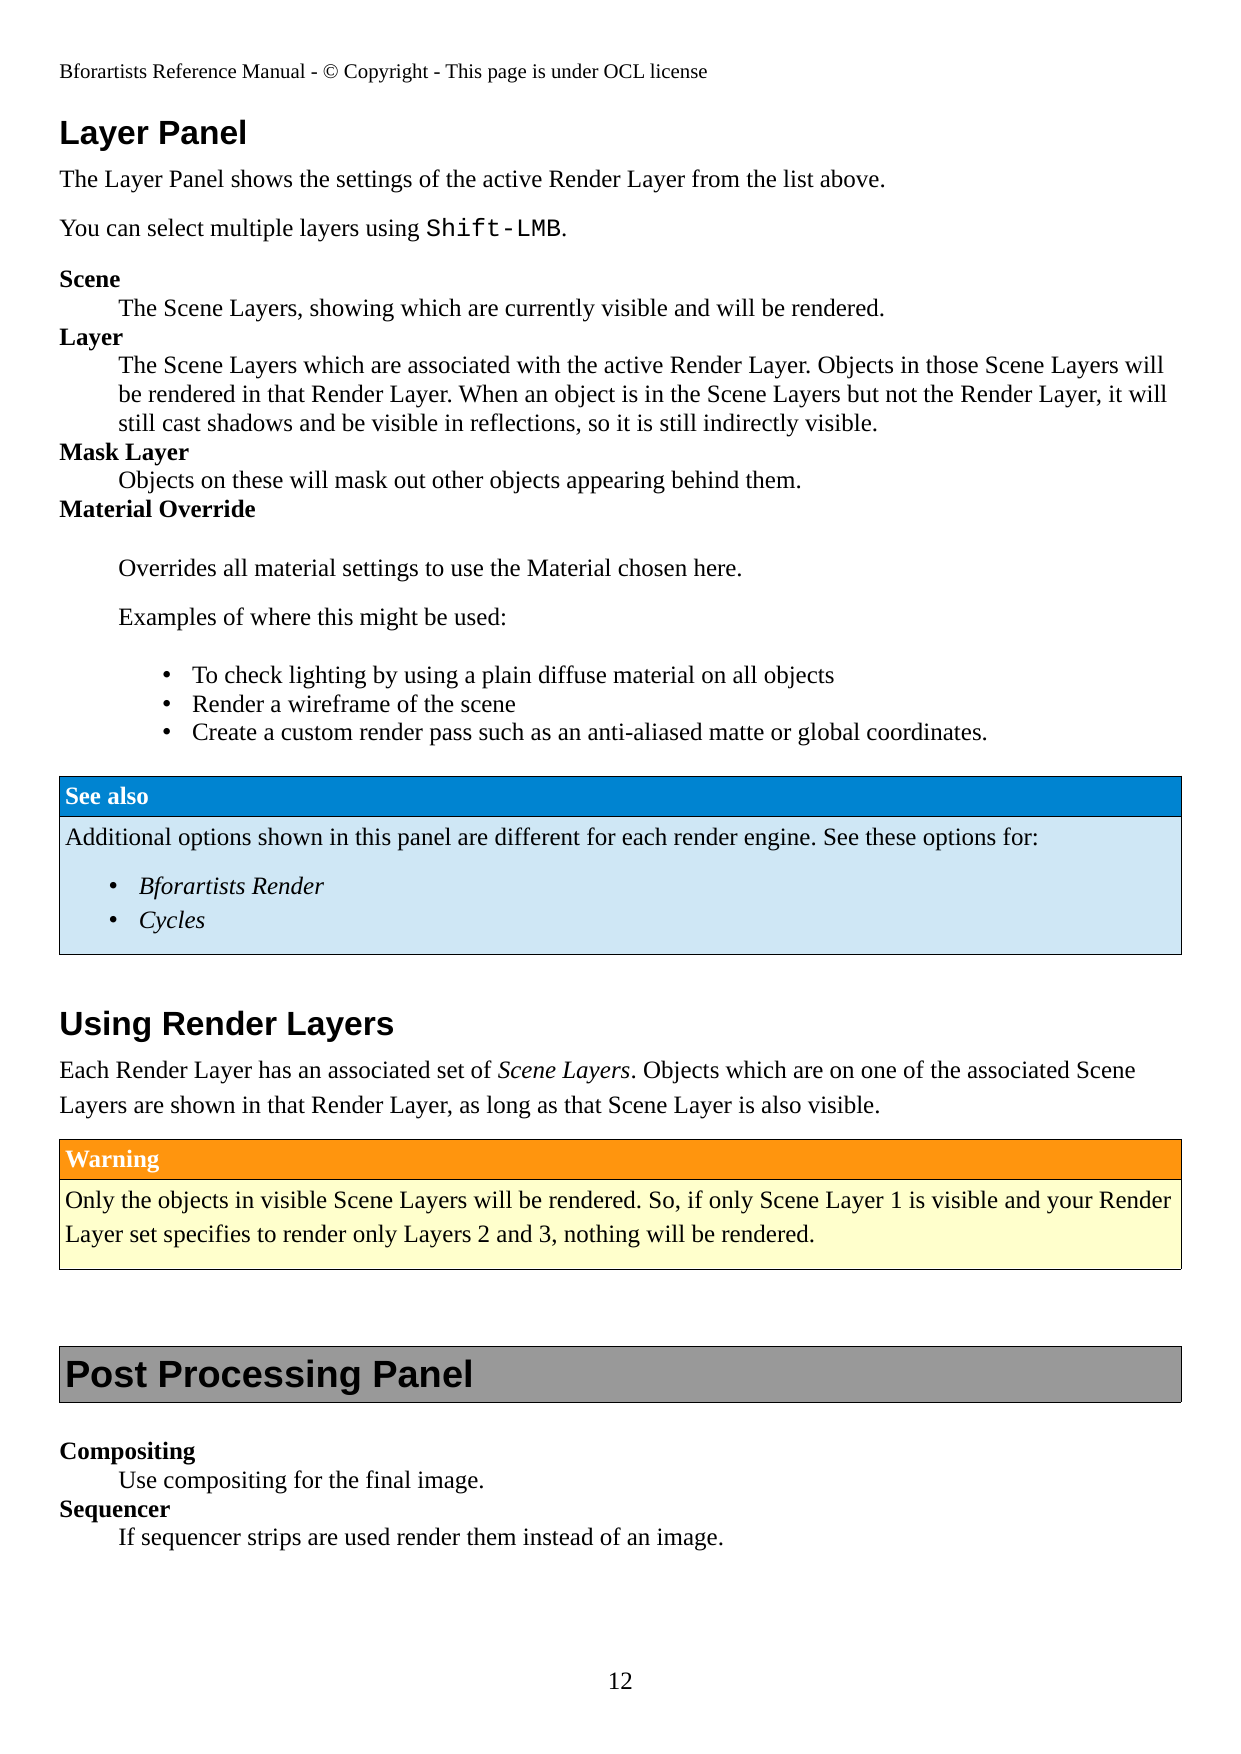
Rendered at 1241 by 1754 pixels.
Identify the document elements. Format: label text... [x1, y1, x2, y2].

list Examples of where this might be used: [118, 602, 1181, 630]
table_header Post Processing Panel [60, 1347, 1181, 1402]
subtitle Compositing [59, 1436, 1181, 1465]
subtitle Mask Layer [59, 437, 1181, 466]
list To check lighting by using a plain diffuse material on all objects [162, 660, 1181, 689]
subtitle Layer [59, 322, 1181, 351]
table_header Warning [60, 1140, 1181, 1179]
subtitle Using Render Layers [59, 1004, 1181, 1043]
text Overrides all material settings to use the Material chosen here. [118, 553, 1181, 581]
text The Layer Panel shows the settings of the active Render Layer from the list above. [59, 164, 1181, 192]
subtitle Layer Panel [59, 113, 1181, 151]
list Objects on these will mask out other objects appearing behind them. [118, 466, 1181, 494]
list The Scene Layers which are associated with the active Render Layer. Objects in those Scene Layers will be rendered in that Render Layer. When an object is in the Scene Layers but not the Render Layer, it will still cast shadows and be visible in reflections, so it is still indirectly visible. [118, 351, 1181, 437]
text Each Render Layer has an associated set of Scene Layers. Objects which are on one of the associated Scene Layers are shown in that Render Layer, as long as that Scene Layer is also visible. [59, 1055, 1181, 1118]
subtitle Scene [59, 264, 1181, 293]
list Render a wireframe of the scene [162, 689, 1181, 717]
subtitle Sequencer [59, 1494, 1181, 1522]
list Use compositing for the final image. [118, 1465, 1181, 1494]
table_cell Additional options shown in this panel are different for each render engine. See these options for: Bforartists Render Cycles [60, 817, 1181, 954]
table_cell Only the objects in visible Scene Layers will be rendered. So, if only Scene Layer 1 is visible and your Render Layer set specifies to render only Layers 2 and 3, nothing will be rendered. [60, 1180, 1181, 1268]
table_header See also [60, 777, 1181, 816]
list If sequencer strips are used render them instead of an image. [118, 1522, 1181, 1551]
list Create a custom render pass such as an anti-aliased matte or global coordinates. [162, 717, 1181, 746]
text You can select multiple layers using Shift-LMB. [59, 213, 1181, 244]
subtitle Material Override [59, 494, 1181, 523]
list The Scene Layers, showing which are currently visible and will be rendered. [118, 293, 1181, 322]
